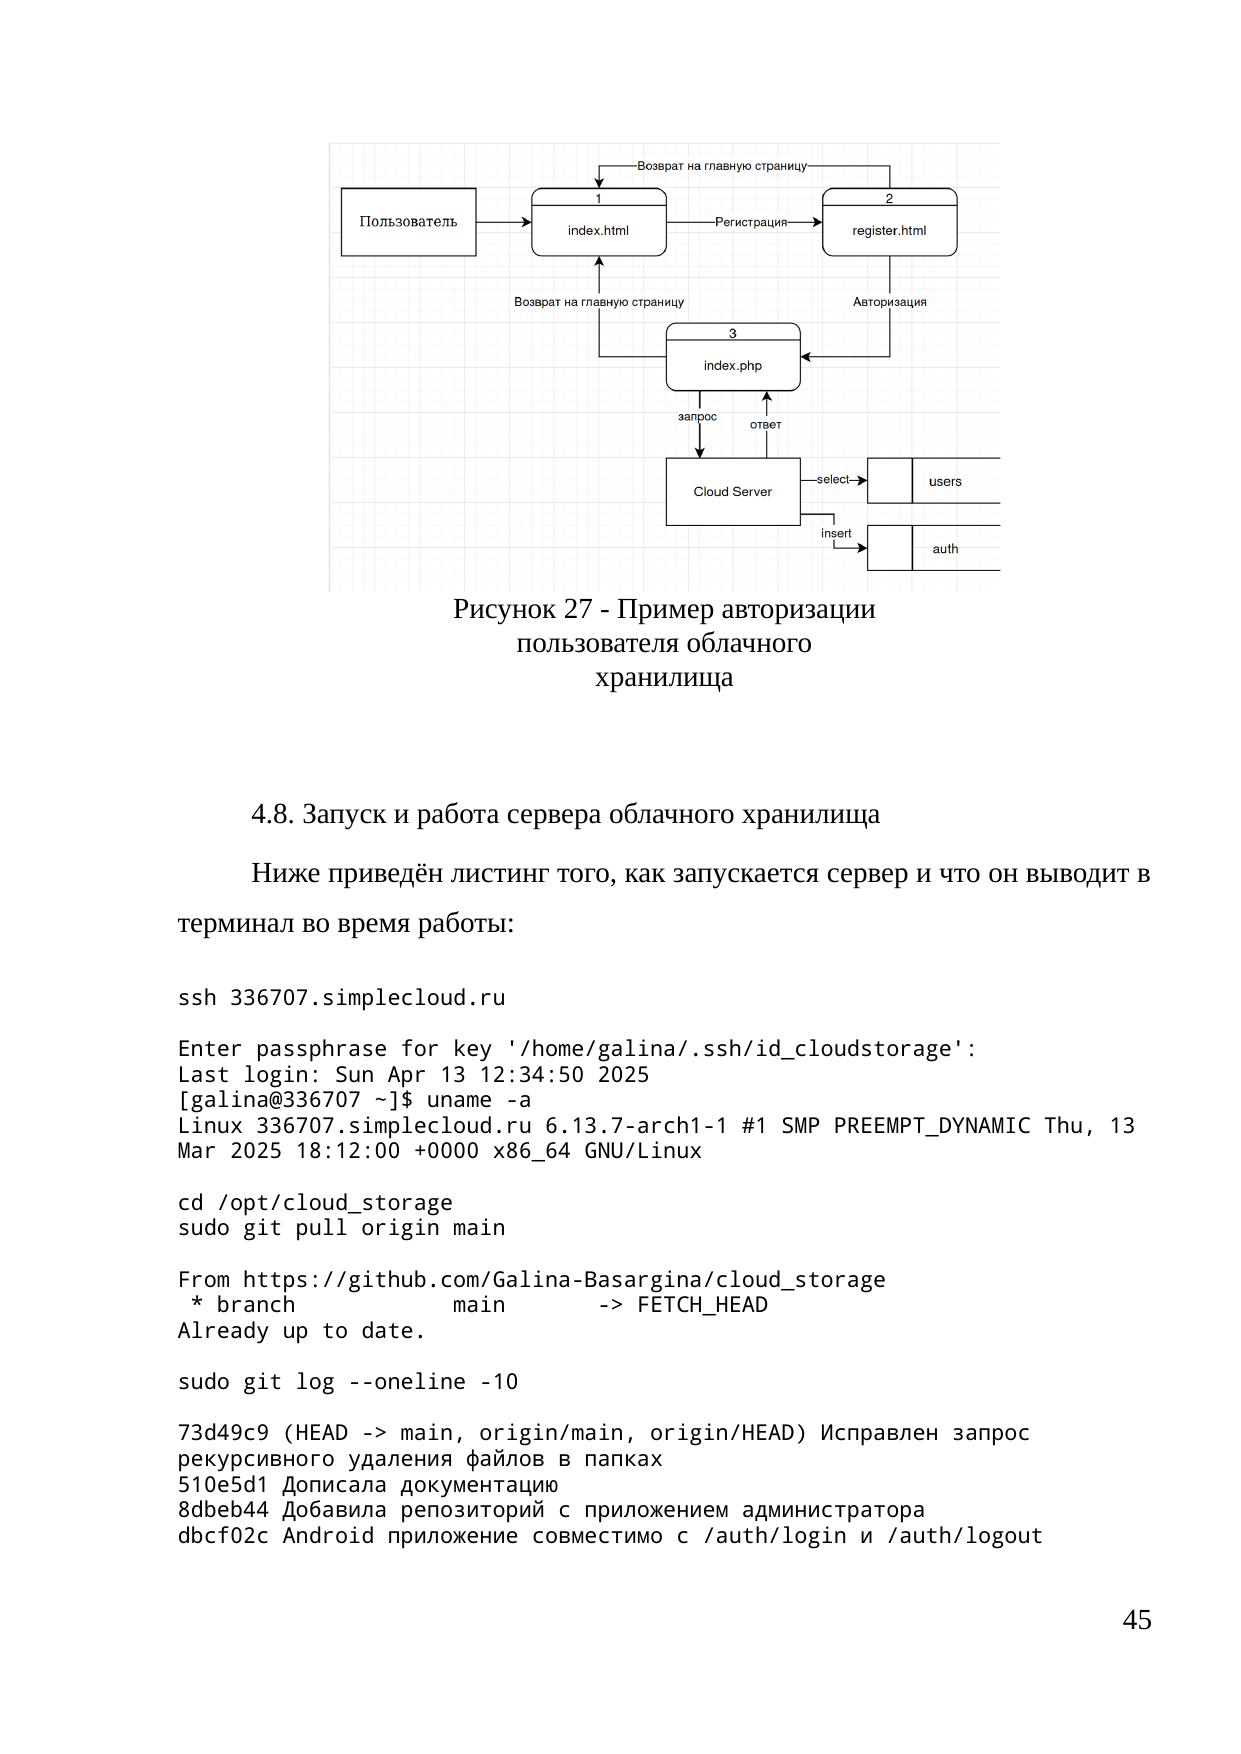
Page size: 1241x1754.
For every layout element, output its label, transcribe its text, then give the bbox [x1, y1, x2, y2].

text ssh 336707.simplecloud.ru [177, 985, 1152, 1011]
text Ниже приведён листинг того, как запускается сервер и что он выводит в терминал во время работы: [177, 855, 1152, 939]
text [galina@336707 ~]$ uname -a [177, 1087, 1152, 1113]
text sudo git log --oneline -10 [177, 1369, 1152, 1395]
text dbcf02c Android приложение совместимо с /auth/login и /auth/logout [177, 1523, 1152, 1549]
subtitle 4.8. Запуск и работа сервера облачного хранилища [177, 796, 1152, 830]
text Рисунок 27 - Пример авторизации пользователя облачного хранилища [446, 592, 882, 692]
picture [328, 142, 1001, 592]
text 8dbeb44 Добавила репозиторий с приложением администратора [177, 1497, 1152, 1523]
text Already up to date. [177, 1318, 1152, 1344]
text Enter passphrase for key '/home/galina/.ssh/id_cloudstorage': [177, 1036, 1152, 1062]
text 510e5d1 Дописала документацию [177, 1472, 1152, 1497]
text Linux 336707.simplecloud.ru 6.13.7-arch1-1 #1 SMP PREEMPT_DYNAMIC Thu, 13 Mar 2025 18:12:00 +0000 x86_64 GNU/Linux [177, 1113, 1152, 1164]
text * branch main -> FETCH_HEAD [177, 1292, 1152, 1318]
text From https://github.com/Galina-Basargina/cloud_storage [177, 1267, 1152, 1292]
text 73d49c9 (HEAD -> main, origin/main, origin/HEAD) Исправлен запрос рекурсивного удаления файлов в папках [177, 1421, 1152, 1472]
text Last login: Sun Apr 13 12:34:50 2025 [177, 1062, 1152, 1087]
text sudo git pull origin main [177, 1216, 1152, 1241]
text cd /opt/cloud_storage [177, 1190, 1152, 1216]
